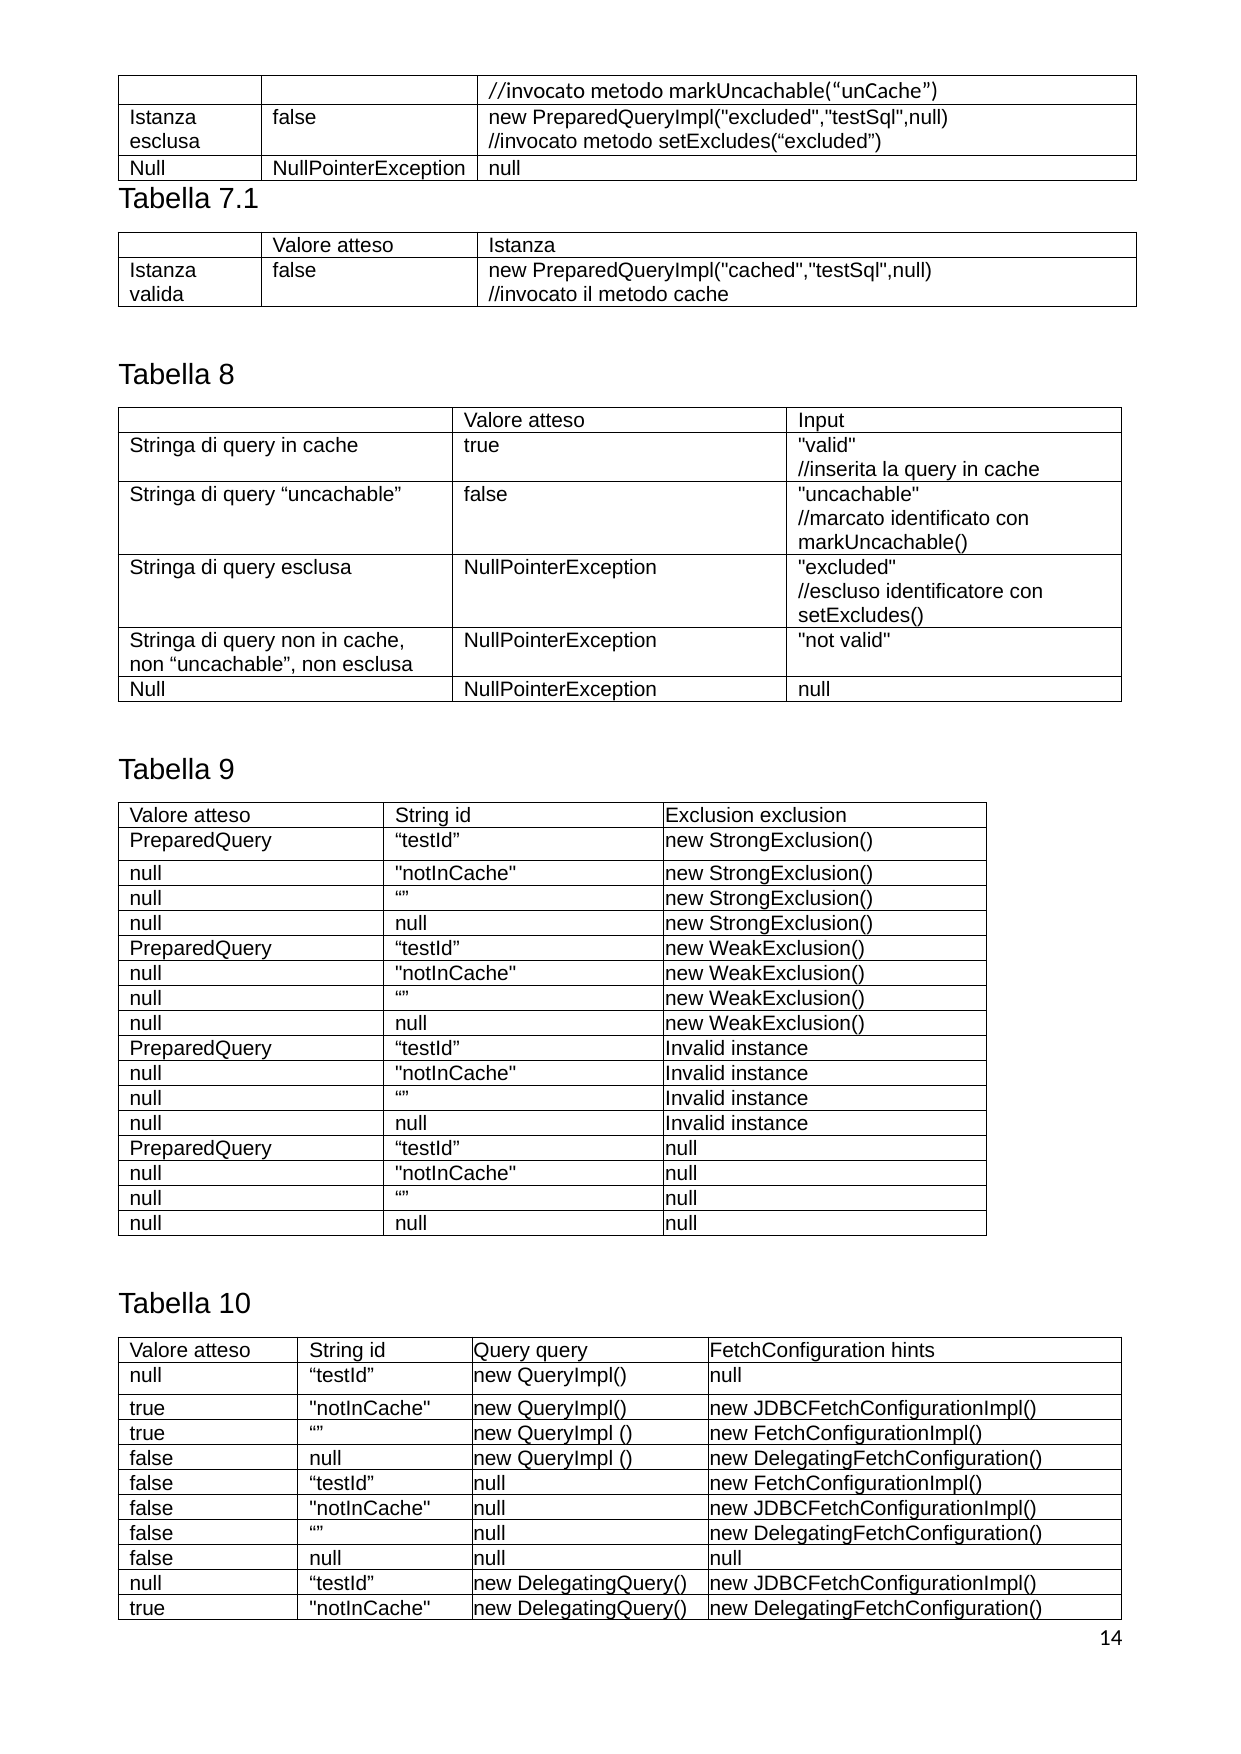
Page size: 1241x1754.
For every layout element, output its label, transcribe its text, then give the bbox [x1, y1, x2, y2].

table_cell [119, 76, 261, 104]
table_cell new DelegatingQuery() [473, 1595, 708, 1619]
table_cell “testId” [298, 1470, 472, 1494]
table_cell new WeakExclusion() [664, 1011, 986, 1035]
table_cell Stringa di query in cache [119, 433, 452, 481]
table_cell “” [384, 1186, 663, 1210]
table_cell new FetchConfigurationImpl() [709, 1420, 1121, 1444]
table_cell null [709, 1363, 1121, 1394]
table_cell "uncachable" //marcato identificato con markUncachable() [787, 482, 1121, 554]
table_cell null [298, 1445, 472, 1469]
table_cell false [119, 1545, 297, 1569]
table_cell "notInCache" [298, 1495, 472, 1519]
table_cell Invalid instance [664, 1061, 986, 1085]
table_cell null [119, 1363, 297, 1394]
table_cell new StrongExclusion() [664, 828, 986, 860]
table_cell "notInCache" [384, 1161, 663, 1185]
table_cell false [119, 1470, 297, 1494]
table_cell new DelegatingQuery() [473, 1570, 708, 1594]
table_cell Istanza esclusa [119, 105, 261, 155]
table_cell "excluded" //escluso identificatore con setExcludes() [787, 555, 1121, 627]
table_cell new StrongExclusion() [664, 911, 986, 935]
table_cell true [119, 1395, 297, 1419]
table_cell new QueryImpl() [473, 1363, 708, 1394]
table_cell "notInCache" [384, 1061, 663, 1085]
table_header Input [787, 408, 1121, 432]
table_cell new WeakExclusion() [664, 961, 986, 985]
text Tabella 7.1 [118, 181, 1122, 215]
table_cell null [119, 1211, 383, 1235]
table_cell NullPointerException [453, 628, 786, 676]
table_cell null [473, 1545, 708, 1569]
table_cell “” [298, 1520, 472, 1544]
table_cell null [384, 1011, 663, 1035]
table_cell Null [119, 677, 452, 701]
table_cell “testId” [384, 828, 663, 860]
table_header Valore atteso [119, 803, 383, 827]
table_cell “” [384, 986, 663, 1010]
table_cell null [709, 1545, 1121, 1569]
table_header [119, 408, 452, 432]
table_header String id [384, 803, 663, 827]
table_cell "not valid" [787, 628, 1121, 676]
table_cell false [262, 258, 477, 306]
table_cell null [664, 1161, 986, 1185]
table_cell NullPointerException [262, 156, 477, 180]
table_cell “” [384, 1086, 663, 1110]
table_cell null [119, 1161, 383, 1185]
table_cell new DelegatingFetchConfiguration() [709, 1445, 1121, 1469]
table_cell new PreparedQueryImpl("excluded","testSql",null) //invocato metodo setExcludes(“excluded”) [478, 105, 1136, 155]
table_cell null [473, 1520, 708, 1544]
table_cell null [119, 1086, 383, 1110]
table_header Valore atteso [119, 1338, 297, 1362]
table_cell [262, 76, 477, 104]
table_cell null [119, 1011, 383, 1035]
text Tabella 9 [118, 752, 1122, 786]
table_cell null [119, 986, 383, 1010]
table_cell “testId” [298, 1363, 472, 1394]
table_header Exclusion exclusion [664, 803, 986, 827]
table_cell new PreparedQueryImpl("cached","testSql",null) //invocato il metodo cache [478, 258, 1136, 306]
table_cell Istanza valida [119, 258, 261, 306]
table_cell new StrongExclusion() [664, 861, 986, 885]
table_cell null [384, 1211, 663, 1235]
table_cell null [119, 886, 383, 910]
table_cell true [453, 433, 786, 481]
table_cell null [473, 1495, 708, 1519]
table_cell null [664, 1211, 986, 1235]
table_cell new JDBCFetchConfigurationImpl() [709, 1570, 1121, 1594]
table_cell false [119, 1520, 297, 1544]
table_header Istanza [478, 233, 1136, 257]
table_cell true [119, 1420, 297, 1444]
table_cell "notInCache" [384, 961, 663, 985]
table_cell new JDBCFetchConfigurationImpl() [709, 1495, 1121, 1519]
table_cell null [119, 1186, 383, 1210]
table_cell new StrongExclusion() [664, 886, 986, 910]
table_cell false [262, 105, 477, 155]
table_header [119, 233, 261, 257]
table_cell “testId” [384, 936, 663, 960]
table_cell "notInCache" [384, 861, 663, 885]
table_cell new WeakExclusion() [664, 936, 986, 960]
table_cell PreparedQuery [119, 1036, 383, 1060]
table_cell null [384, 911, 663, 935]
table_cell "notInCache" [298, 1395, 472, 1419]
table_cell "valid" //inserita la query in cache [787, 433, 1121, 481]
table_cell null [478, 156, 1136, 180]
table_cell Invalid instance [664, 1086, 986, 1110]
table_cell null [384, 1111, 663, 1135]
table_cell null [119, 1061, 383, 1085]
table_cell “” [384, 886, 663, 910]
table_cell “” [298, 1420, 472, 1444]
table_header FetchConfiguration hints [709, 1338, 1121, 1362]
table_cell "notInCache" [298, 1595, 472, 1619]
table_cell NullPointerException [453, 555, 786, 627]
table_cell “testId” [384, 1036, 663, 1060]
table_cell null [664, 1136, 986, 1160]
table_cell null [298, 1545, 472, 1569]
table_header Valore atteso [262, 233, 477, 257]
table_cell null [119, 911, 383, 935]
table_cell null [119, 1570, 297, 1594]
table_cell “testId” [298, 1570, 472, 1594]
table_cell null [787, 677, 1121, 701]
table_cell new DelegatingFetchConfiguration() [709, 1595, 1121, 1619]
table_cell null [119, 961, 383, 985]
table_cell false [119, 1445, 297, 1469]
table_cell Invalid instance [664, 1111, 986, 1135]
table_cell Stringa di query esclusa [119, 555, 452, 627]
table_cell new QueryImpl () [473, 1420, 708, 1444]
table_cell false [119, 1495, 297, 1519]
text Tabella 10 [118, 1286, 1122, 1320]
table_cell new JDBCFetchConfigurationImpl() [709, 1395, 1121, 1419]
table_cell PreparedQuery [119, 936, 383, 960]
table_cell Stringa di query non in cache, non “uncachable”, non esclusa [119, 628, 452, 676]
table_cell new QueryImpl () [473, 1445, 708, 1469]
table_cell //invocato metodo markUncachable(“unCache”) [478, 76, 1136, 104]
table_cell PreparedQuery [119, 1136, 383, 1160]
table_cell PreparedQuery [119, 828, 383, 860]
table_cell null [664, 1186, 986, 1210]
table_cell null [119, 1111, 383, 1135]
table_cell new QueryImpl() [473, 1395, 708, 1419]
table_cell new DelegatingFetchConfiguration() [709, 1520, 1121, 1544]
table_cell true [119, 1595, 297, 1619]
text Tabella 8 [118, 357, 1122, 390]
table_cell NullPointerException [453, 677, 786, 701]
table_cell new WeakExclusion() [664, 986, 986, 1010]
table_cell null [473, 1470, 708, 1494]
table_header String id [298, 1338, 472, 1362]
table_cell Null [119, 156, 261, 180]
table_header Valore atteso [453, 408, 786, 432]
table_cell Invalid instance [664, 1036, 986, 1060]
table_cell Stringa di query “uncachable” [119, 482, 452, 554]
table_header Query query [473, 1338, 708, 1362]
table_cell false [453, 482, 786, 554]
table_cell “testId” [384, 1136, 663, 1160]
table_cell null [119, 861, 383, 885]
table_cell new FetchConfigurationImpl() [709, 1470, 1121, 1494]
